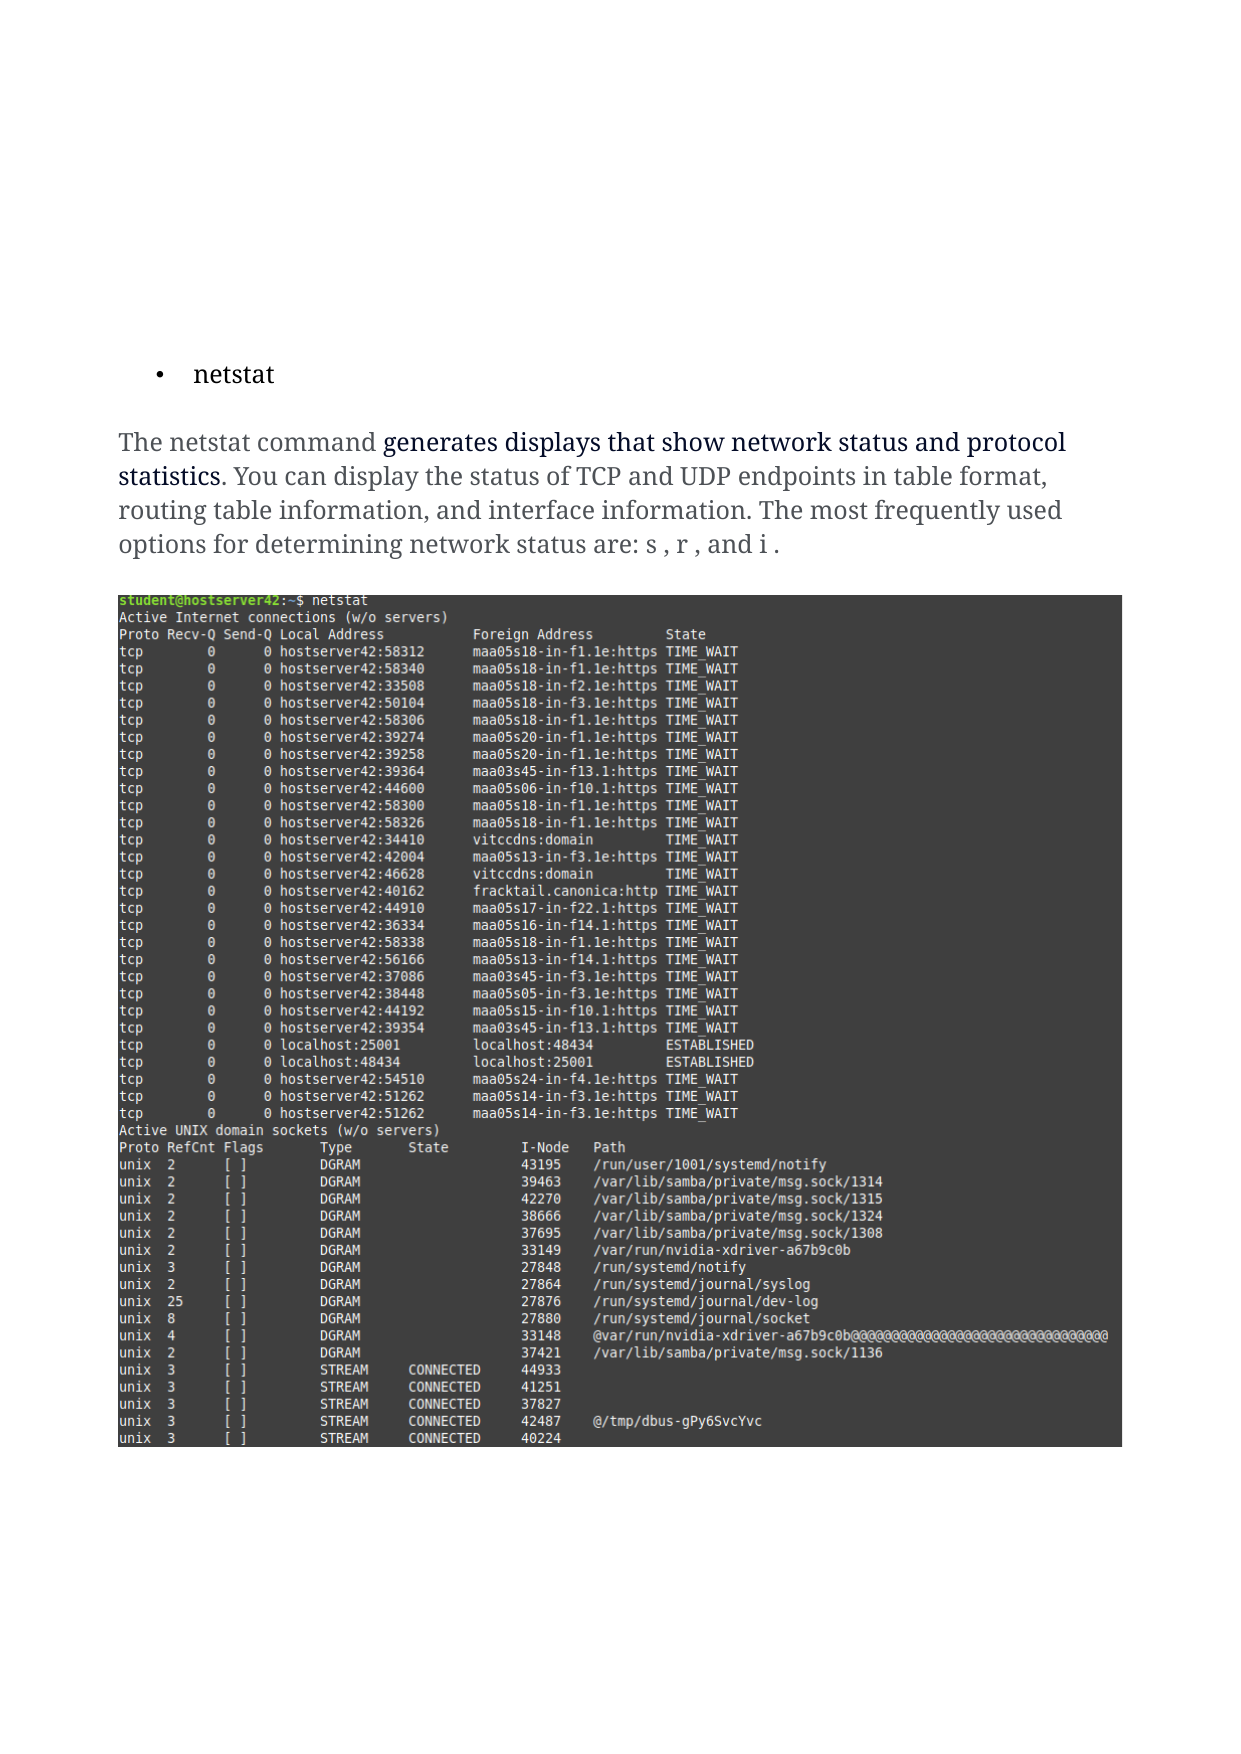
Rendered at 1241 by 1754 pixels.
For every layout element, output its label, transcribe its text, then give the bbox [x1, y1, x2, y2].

text The netstat command generates displays that show network status and protocol statistics. You can display the status of TCP and UDP endpoints in table format, routing table information, and interface information. The most frequently used options for determining network status are: s , r , and i . [118, 425, 1122, 561]
list netstat [156, 357, 1122, 391]
picture [118, 595, 1123, 1447]
